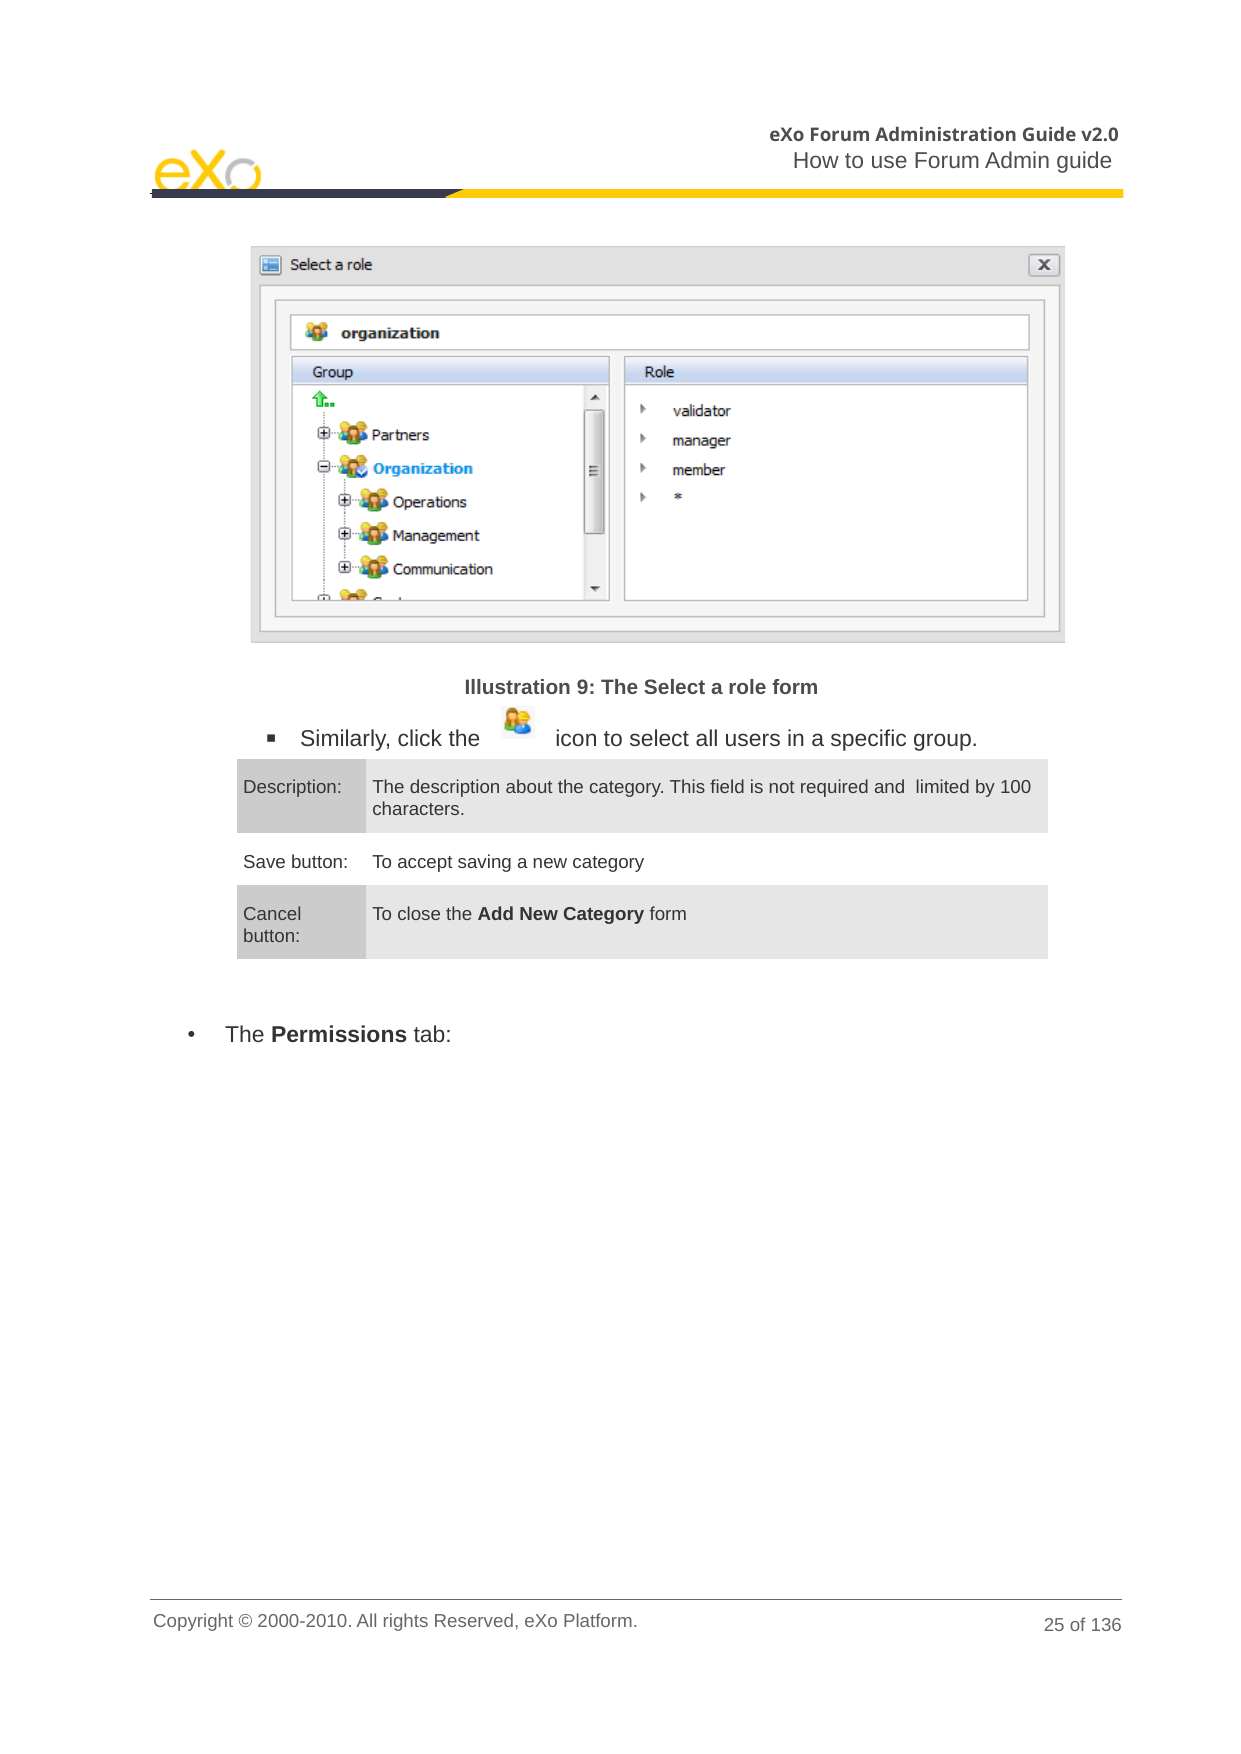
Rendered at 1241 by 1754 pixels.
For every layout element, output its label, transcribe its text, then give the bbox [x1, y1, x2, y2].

table_cell To close the Add New Category form [366, 885, 1048, 959]
table_cell Cancel button: [237, 885, 366, 959]
picture [250, 246, 1066, 643]
table_cell To accept saving a new category [366, 833, 1048, 885]
list The Permissions tab: [187, 1021, 1122, 1048]
list Similarly, click the icon to select all users in a specific group. [205, 222, 1122, 751]
picture [151, 149, 1124, 198]
list Illustration 9: The Select a role form [205, 297, 1077, 698]
table_header The description about the category. This field is not required and limited by 100 characters. [366, 759, 1048, 833]
picture [500, 706, 536, 739]
table_cell Save button: [237, 833, 366, 885]
table_header Description: [237, 759, 366, 833]
